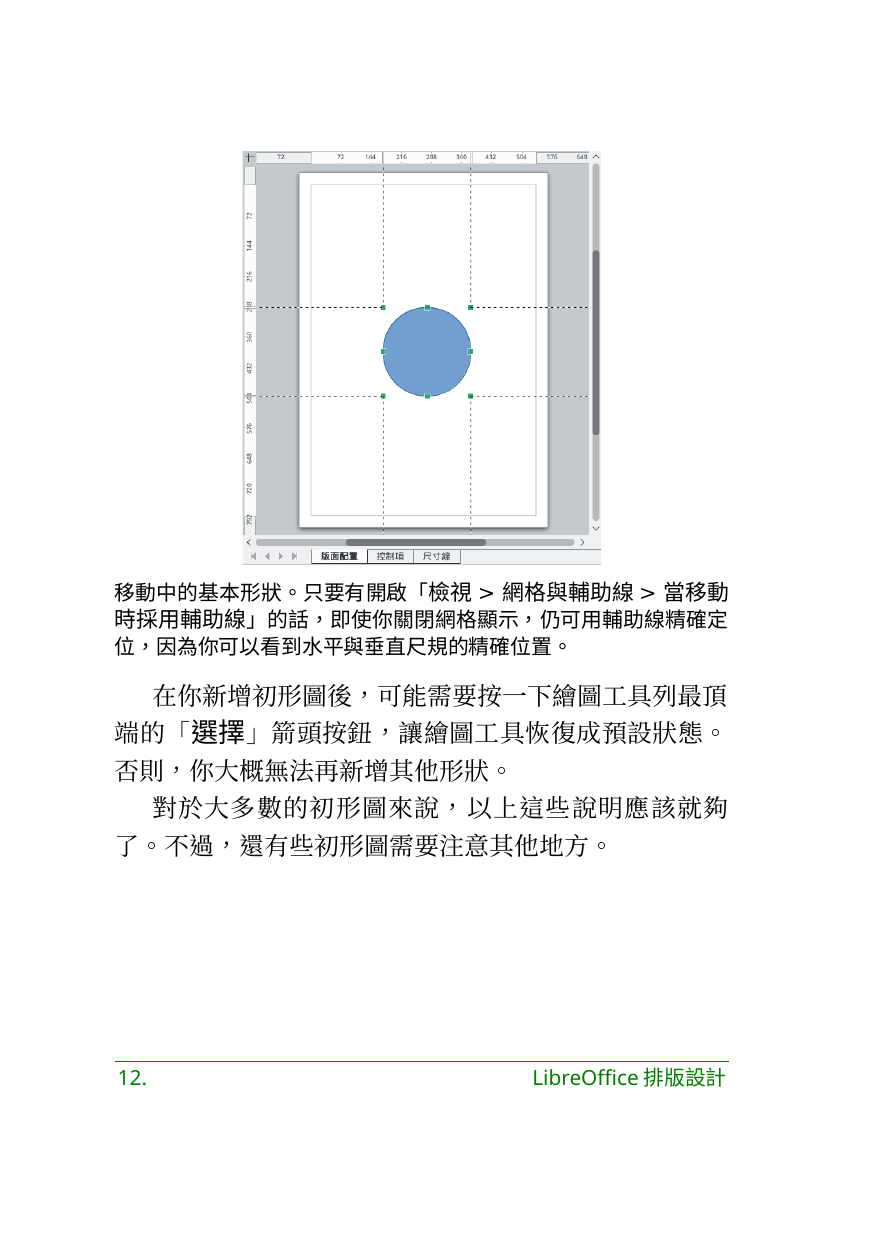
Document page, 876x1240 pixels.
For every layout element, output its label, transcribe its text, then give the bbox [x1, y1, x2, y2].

picture [242, 151, 602, 565]
table_cell 移動中的基本形狀。只要有開啟「檢視 > 網格與輔助線 > 當移動時採用輔助線」的話，即使你關閉網格顯示，仍可用輔助線精確定位，因為你可以看到水平與垂直尺規的精確位置。 [115, 570, 729, 659]
text 在你新增初形圖後，可能需要按一下繪圖工具列最頂端的「選擇」箭頭按鈕，讓繪圖工具恢復成預設狀態。否則，你大概無法再新增其他形狀。 [114, 675, 729, 788]
text 對於大多數的初形圖來說，以上這些說明應該就夠了。不過，還有些初形圖需要注意其他地方。 [114, 788, 729, 863]
table_header 8 [115, 146, 729, 570]
